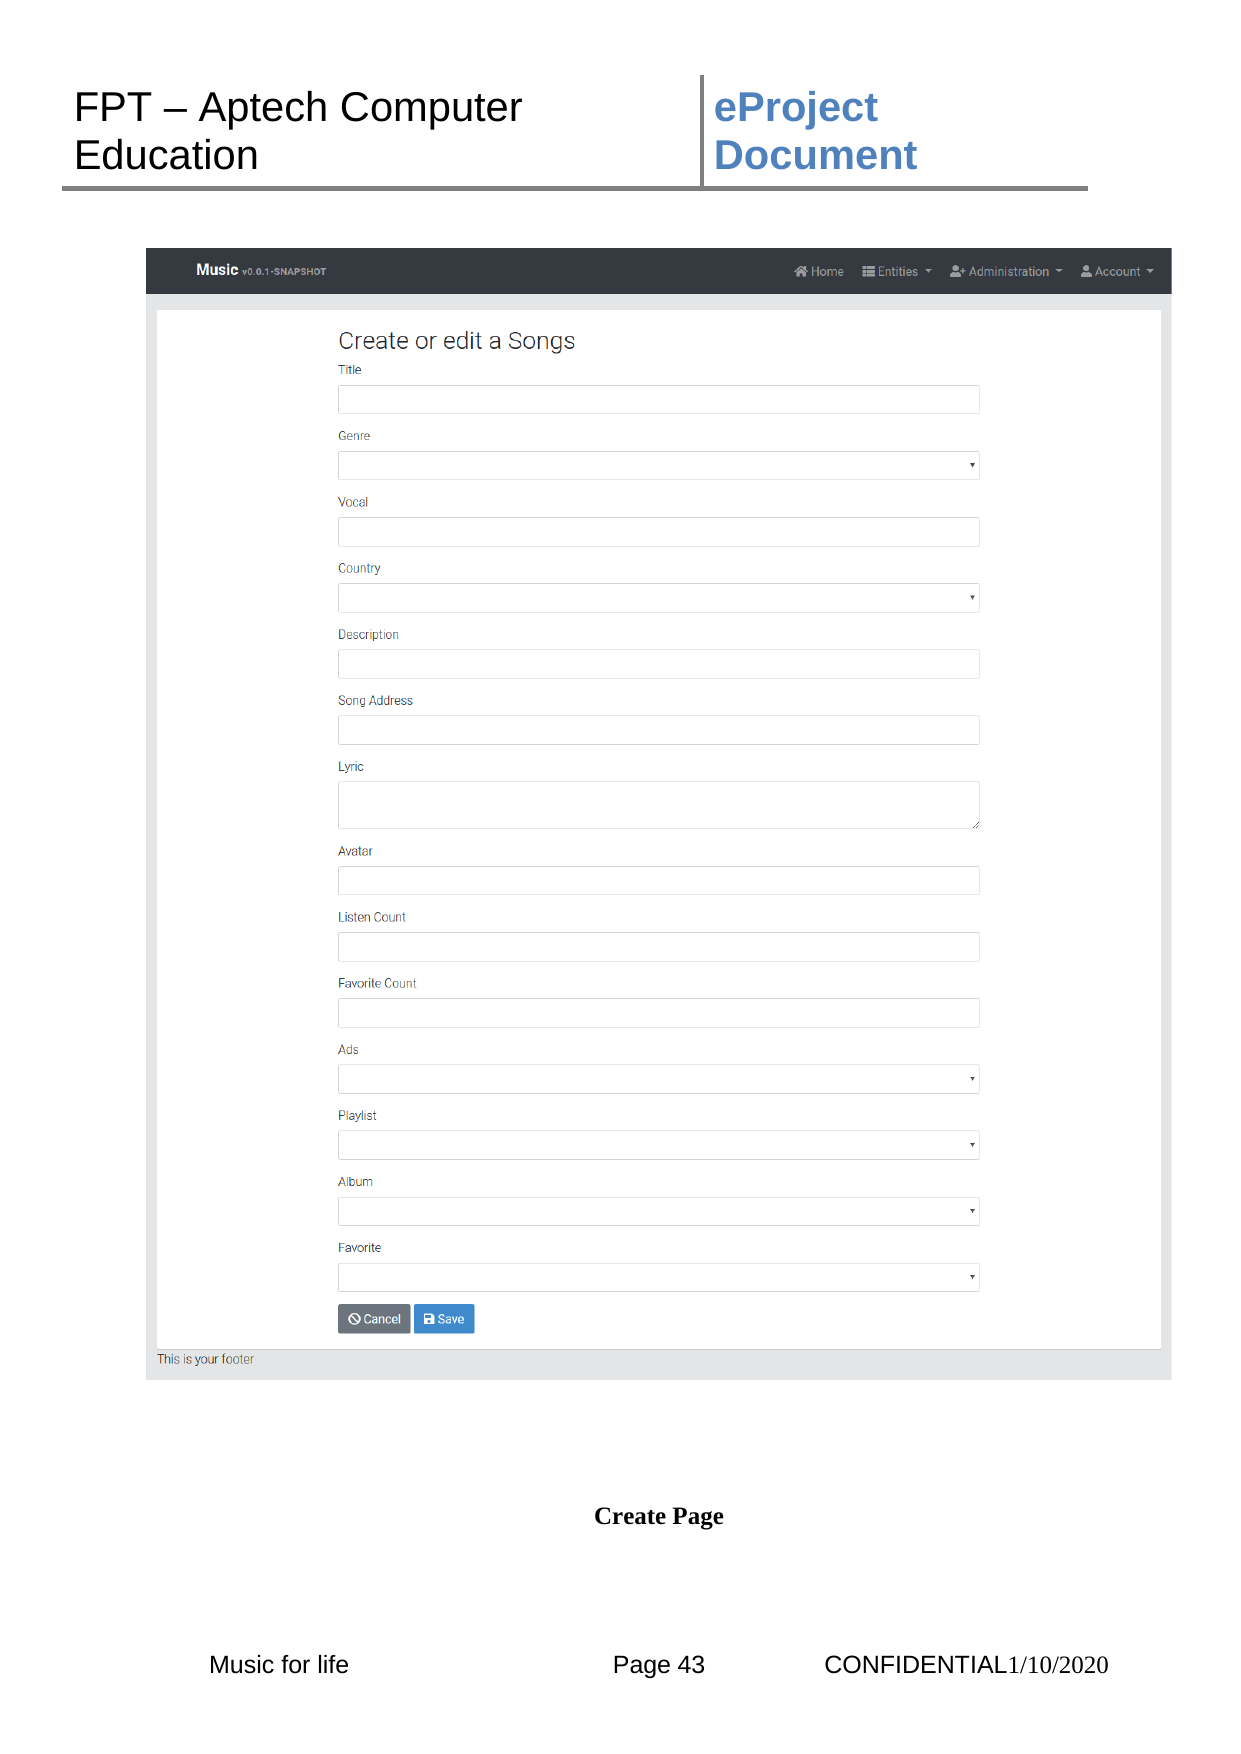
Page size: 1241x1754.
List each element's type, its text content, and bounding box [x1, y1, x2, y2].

picture [146, 248, 1172, 1380]
text Create Page [146, 1501, 1172, 1530]
